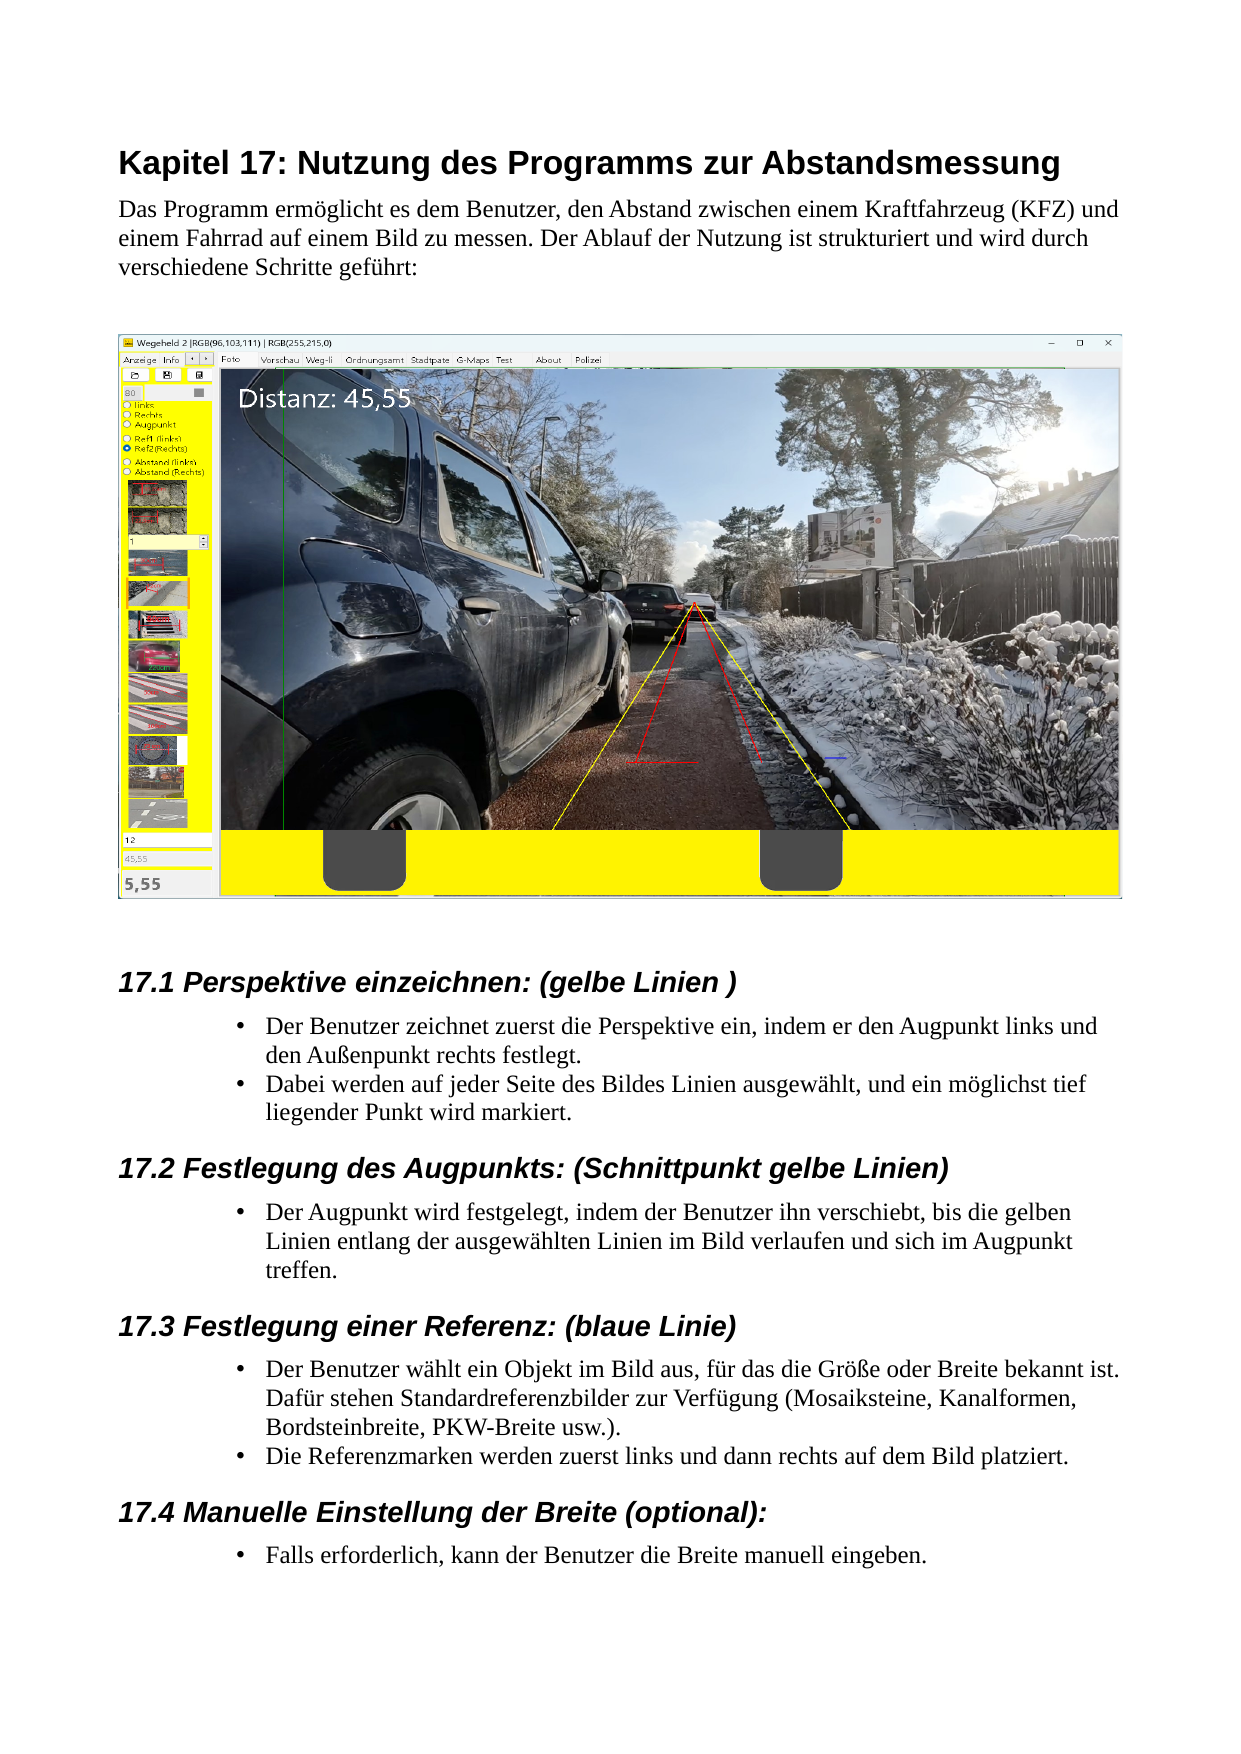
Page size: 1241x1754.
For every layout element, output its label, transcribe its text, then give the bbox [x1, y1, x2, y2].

list Dabei werden auf jeder Seite des Bildes Linien ausgewählt, und ein möglichst tief liegender Punkt wird markiert. [236, 1069, 1122, 1126]
subtitle 17.2 Festlegung des Augpunkts: (Schnittpunkt gelbe Linien) [118, 1151, 1122, 1185]
subtitle 17.1 Perspektive einzeichnen: (gelbe Linien ) [118, 965, 1122, 999]
picture [118, 334, 1123, 899]
list Der Benutzer wählt ein Objekt im Bild aus, für das die Größe oder Breite bekannt ist. Dafür stehen Standardreferenzbilder zur Verfügung (Mosaiksteine, Kanalformen, Bordsteinbreite, PKW-Breite usw.). [236, 1354, 1122, 1441]
list Die Referenzmarken werden zuerst links und dann rechts auf dem Bild platziert. [236, 1441, 1122, 1469]
subtitle 17.3 Festlegung einer Referenz: (blaue Linie) [118, 1308, 1122, 1342]
subtitle 17.4 Manuelle Einstellung der Breite (optional): [118, 1494, 1122, 1528]
list Der Augpunkt wird festgelegt, indem der Benutzer ihn verschiebt, bis die gelben Linien entlang der ausgewählten Linien im Bild verlaufen und sich im Augpunkt treffen. [236, 1197, 1122, 1283]
subtitle Kapitel 17: Nutzung des Programms zur Abstandsmessung [118, 143, 1122, 182]
list Falls erforderlich, kann der Benutzer die Breite manuell eingeben. [236, 1541, 1122, 1569]
list Der Benutzer zeichnet zuerst die Perspektive ein, indem er den Augpunkt links und den Außenpunkt rechts festlegt. [236, 1011, 1122, 1069]
text Das Programm ermöglicht es dem Benutzer, den Abstand zwischen einem Kraftfahrzeug (KFZ) und einem Fahrrad auf einem Bild zu messen. Der Ablauf der Nutzung ist strukturiert und wird durch verschiedene Schritte geführt: [118, 194, 1122, 281]
